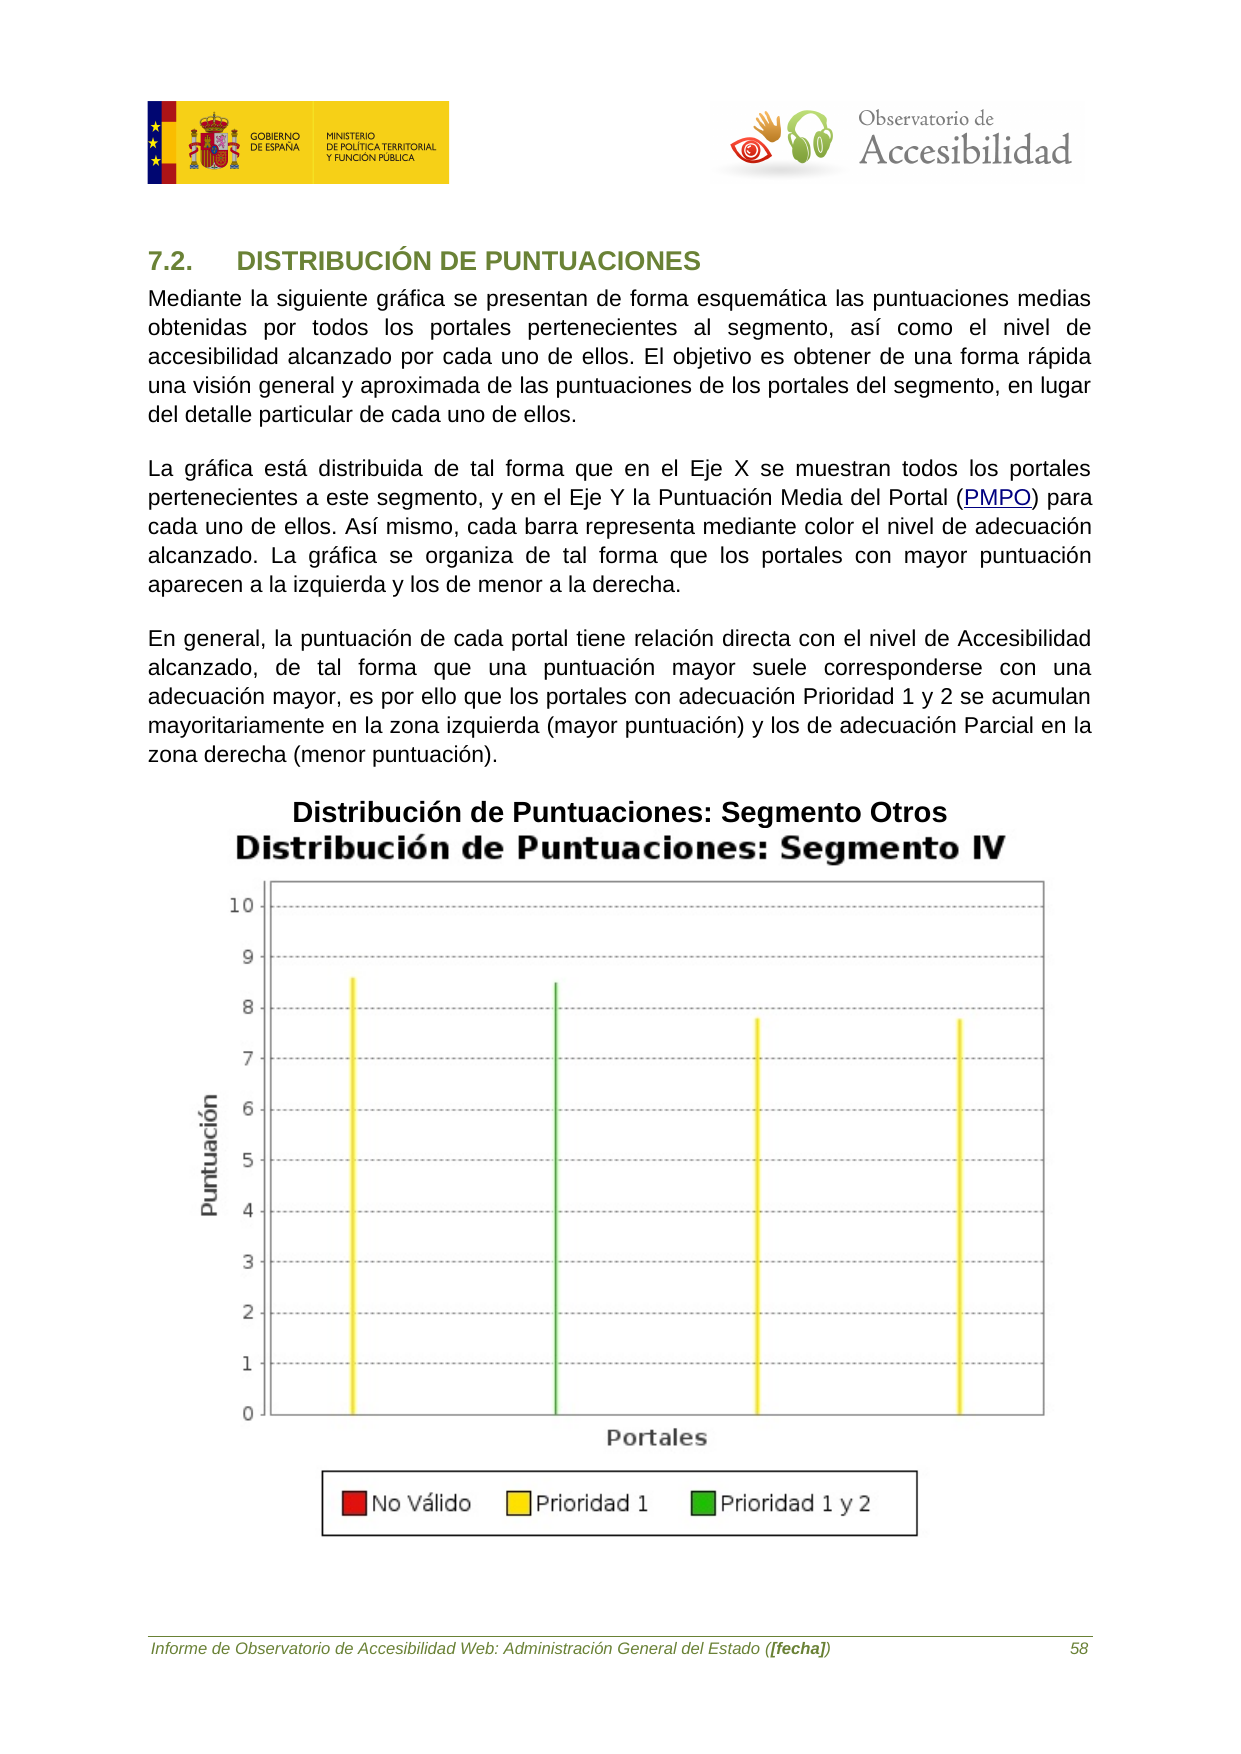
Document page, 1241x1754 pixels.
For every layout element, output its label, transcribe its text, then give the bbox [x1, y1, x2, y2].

text Mediante la siguiente gráfica se presentan de forma esquemática las puntuaciones medias obtenidas por todos los portales pertenecientes al segmento, así como el nivel de accesibilidad alcanzado por cada uno de ellos. El objetivo es obtener de una forma rápida una visión general y aproximada de las puntuaciones de los portales del segmento, en lugar del detalle particular de cada uno de ellos. [148, 285, 1092, 427]
text Distribución de Puntuaciones: Segmento Otros [148, 795, 1092, 828]
picture [710, 101, 1086, 184]
text En general, la puntuación de cada portal tiene relación directa con el nivel de Accesibilidad alcanzado, de tal forma que una puntuación mayor suele corresponderse con una adecuación mayor, es por ello que los portales con adecuación Prioridad 1 y 2 se acumulan mayoritariamente en la zona izquierda (mayor puntuación) y los de adecuación Parcial en la zona derecha (menor puntuación). [148, 625, 1092, 767]
picture [147, 101, 450, 184]
subtitle Distribución de puntuaciones [148, 245, 1092, 276]
picture [178, 828, 1062, 1538]
text La gráfica está distribuida de tal forma que en el Eje X se muestran todos los portales pertenecientes a este segmento, y en el Eje Y la Puntuación Media del Portal (PMPO) para cada uno de ellos. Así mismo, cada barra representa mediante color el nivel de adecuación alcanzado. La gráfica se organiza de tal forma que los portales con mayor puntuación aparecen a la izquierda y los de menor a la derecha. [148, 455, 1092, 597]
